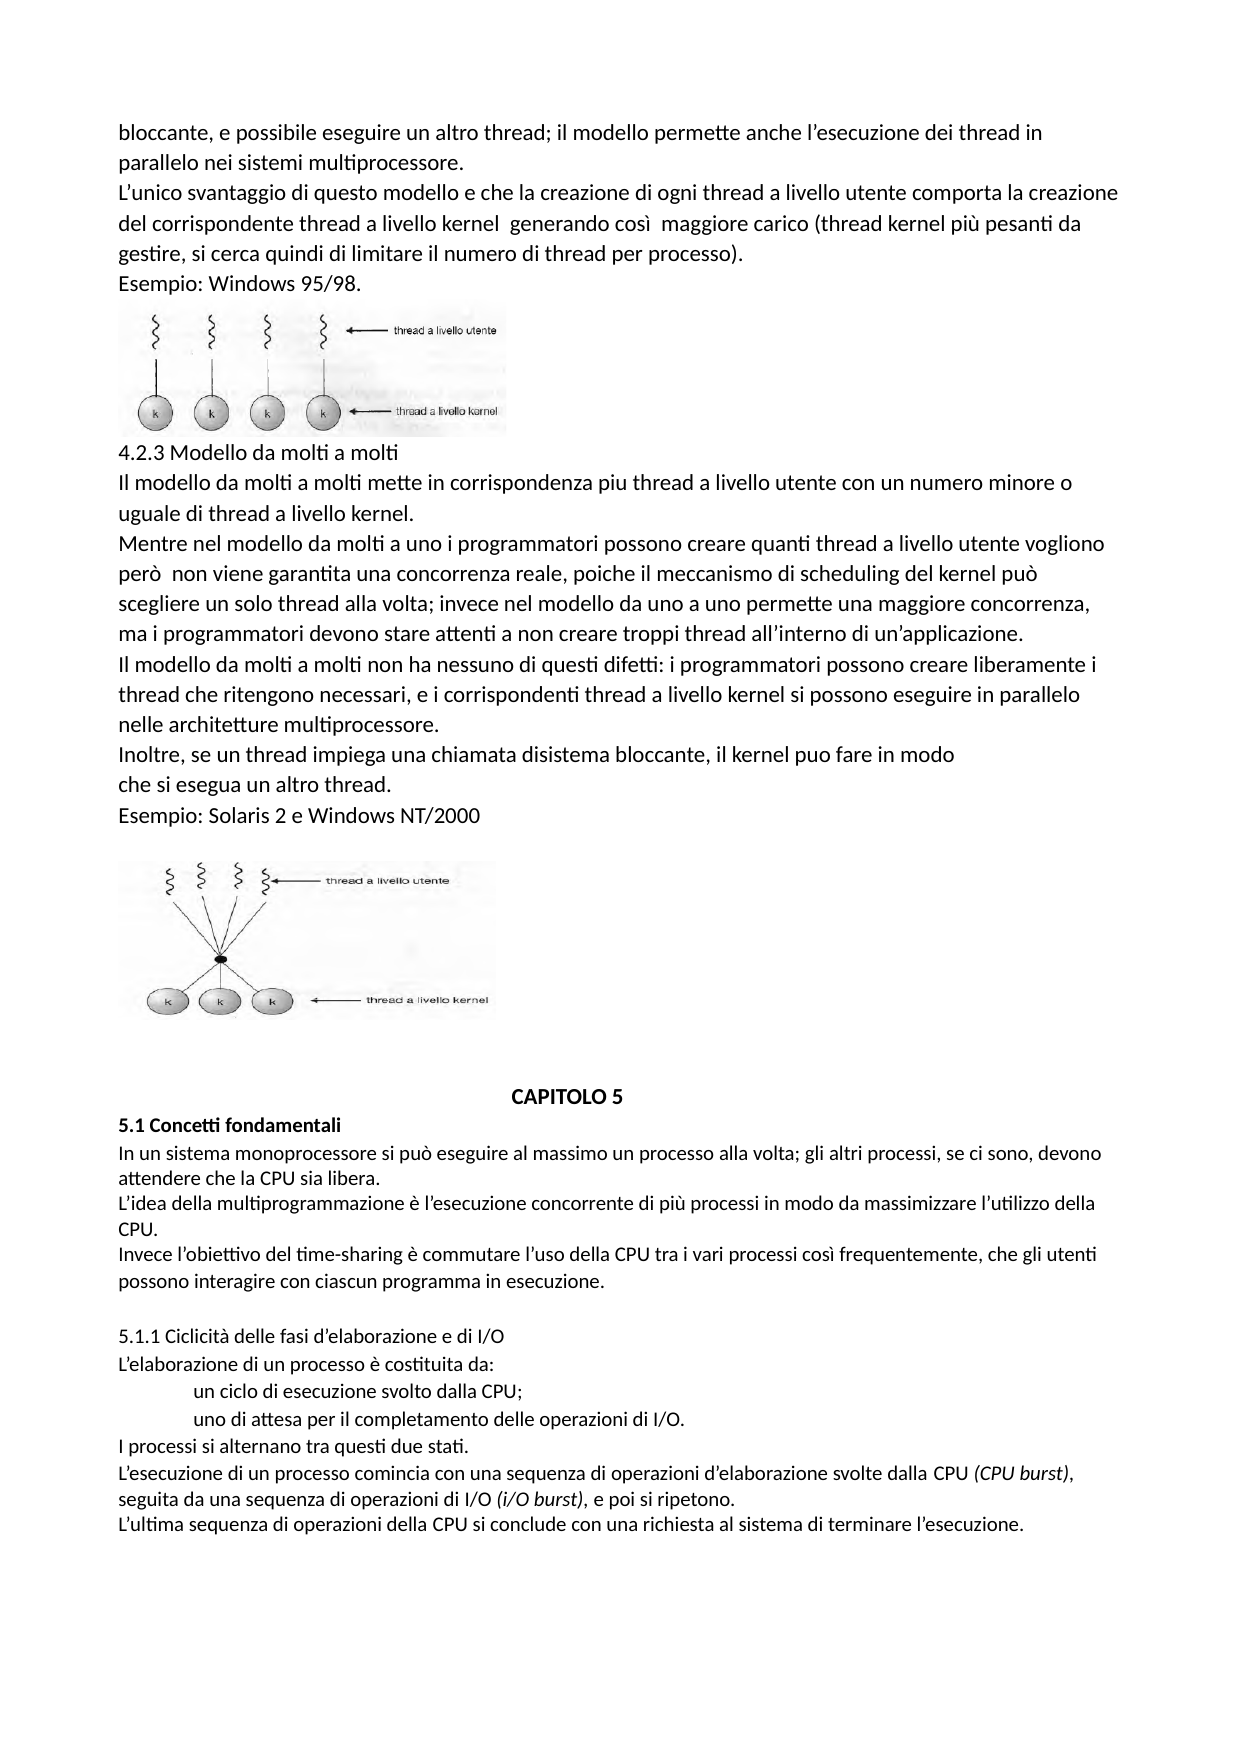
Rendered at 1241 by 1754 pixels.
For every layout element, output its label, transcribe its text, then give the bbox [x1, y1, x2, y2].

text In un sistema monoprocessore si può eseguire al massimo un processo alla volta; gli altri processi, se ci sono, devono attendere che la CPU sia libera. [118, 1140, 1122, 1191]
text Esempio: Windows 95/98. [118, 269, 1122, 297]
text L’idea della multiprogrammazione è l’esecuzione concorrente di più processi in modo da massimizzare l’utilizzo della CPU. [118, 1191, 1122, 1241]
text I processi si alternano tra questi due stati. [118, 1433, 1122, 1458]
list un ciclo di esecuzione svolto dalla CPU; [193, 1378, 1122, 1404]
text 5.1.1 Ciclicità delle fasi d’elaborazione e di I/O [118, 1323, 1122, 1349]
text Mentre nel modello da molti a uno i programmatori possono creare quanti thread a livello utente vogliono però non viene garantita una concorrenza reale, poiche il meccanismo di scheduling del kernel può scegliere un solo thread alla volta; invece nel modello da uno a uno permette una maggiore concorrenza, ma i programmatori devono stare attenti a non creare troppi thread all’interno di un’applicazione. [118, 529, 1122, 647]
text L’ultima sequenza di operazioni della CPU si conclude con una richiesta al sistema di terminare l’esecuzione. [118, 1511, 1122, 1537]
list uno di attesa per il completamento delle operazioni di I/O. [193, 1406, 1122, 1431]
text che si esegua un altro thread. [118, 771, 1122, 798]
text bloccante, e possibile eseguire un altro thread; il modello permette anche l’esecuzione dei thread in parallelo nei sistemi multiprocessore. [118, 118, 1122, 176]
text L’unico svantaggio di questo modello e che la creazione di ogni thread a livello utente comporta la creazione del corrispondente thread a livello kernel generando così maggiore carico (thread kernel più pesanti da gestire, si cerca quindi di limitare il numero di thread per processo). [118, 178, 1122, 267]
text L’esecuzione di un processo comincia con una sequenza di operazioni d’elaborazione svolte dalla CPU (CPU burst), seguita da una sequenza di operazioni di I/O (i/O burst), e poi si ripetono. [118, 1461, 1122, 1511]
text Esempio: Solaris 2 e Windows NT/2000 [118, 801, 1122, 829]
text 5.1 Concetti fondamentali [118, 1112, 1122, 1138]
text Il modello da molti a molti non ha nessuno di questi difetti: i programmatori possono creare liberamente i thread che ritengono necessari, e i corrispondenti thread a livello kernel si possono eseguire in parallelo nelle architetture multiprocessore. [118, 650, 1122, 738]
text CAPITOLO 5 [118, 1082, 1122, 1110]
text Il modello da molti a molti mette in corrispondenza piu thread a livello utente con un numero minore o uguale di thread a livello kernel. [118, 468, 1122, 527]
text Inoltre, se un thread impiega una chiamata disistema bloccante, il kernel puo fare in modo [118, 740, 1122, 768]
text Invece l’obiettivo del time-sharing è commutare l’uso della CPU tra i vari processi così frequentemente, che gli utenti possono interagire con ciascun programma in esecuzione. [118, 1241, 1122, 1294]
text L’elaborazione di un processo è costituita da: [118, 1351, 1122, 1376]
text 4.2.3 Modello da molti a molti [118, 438, 1122, 466]
